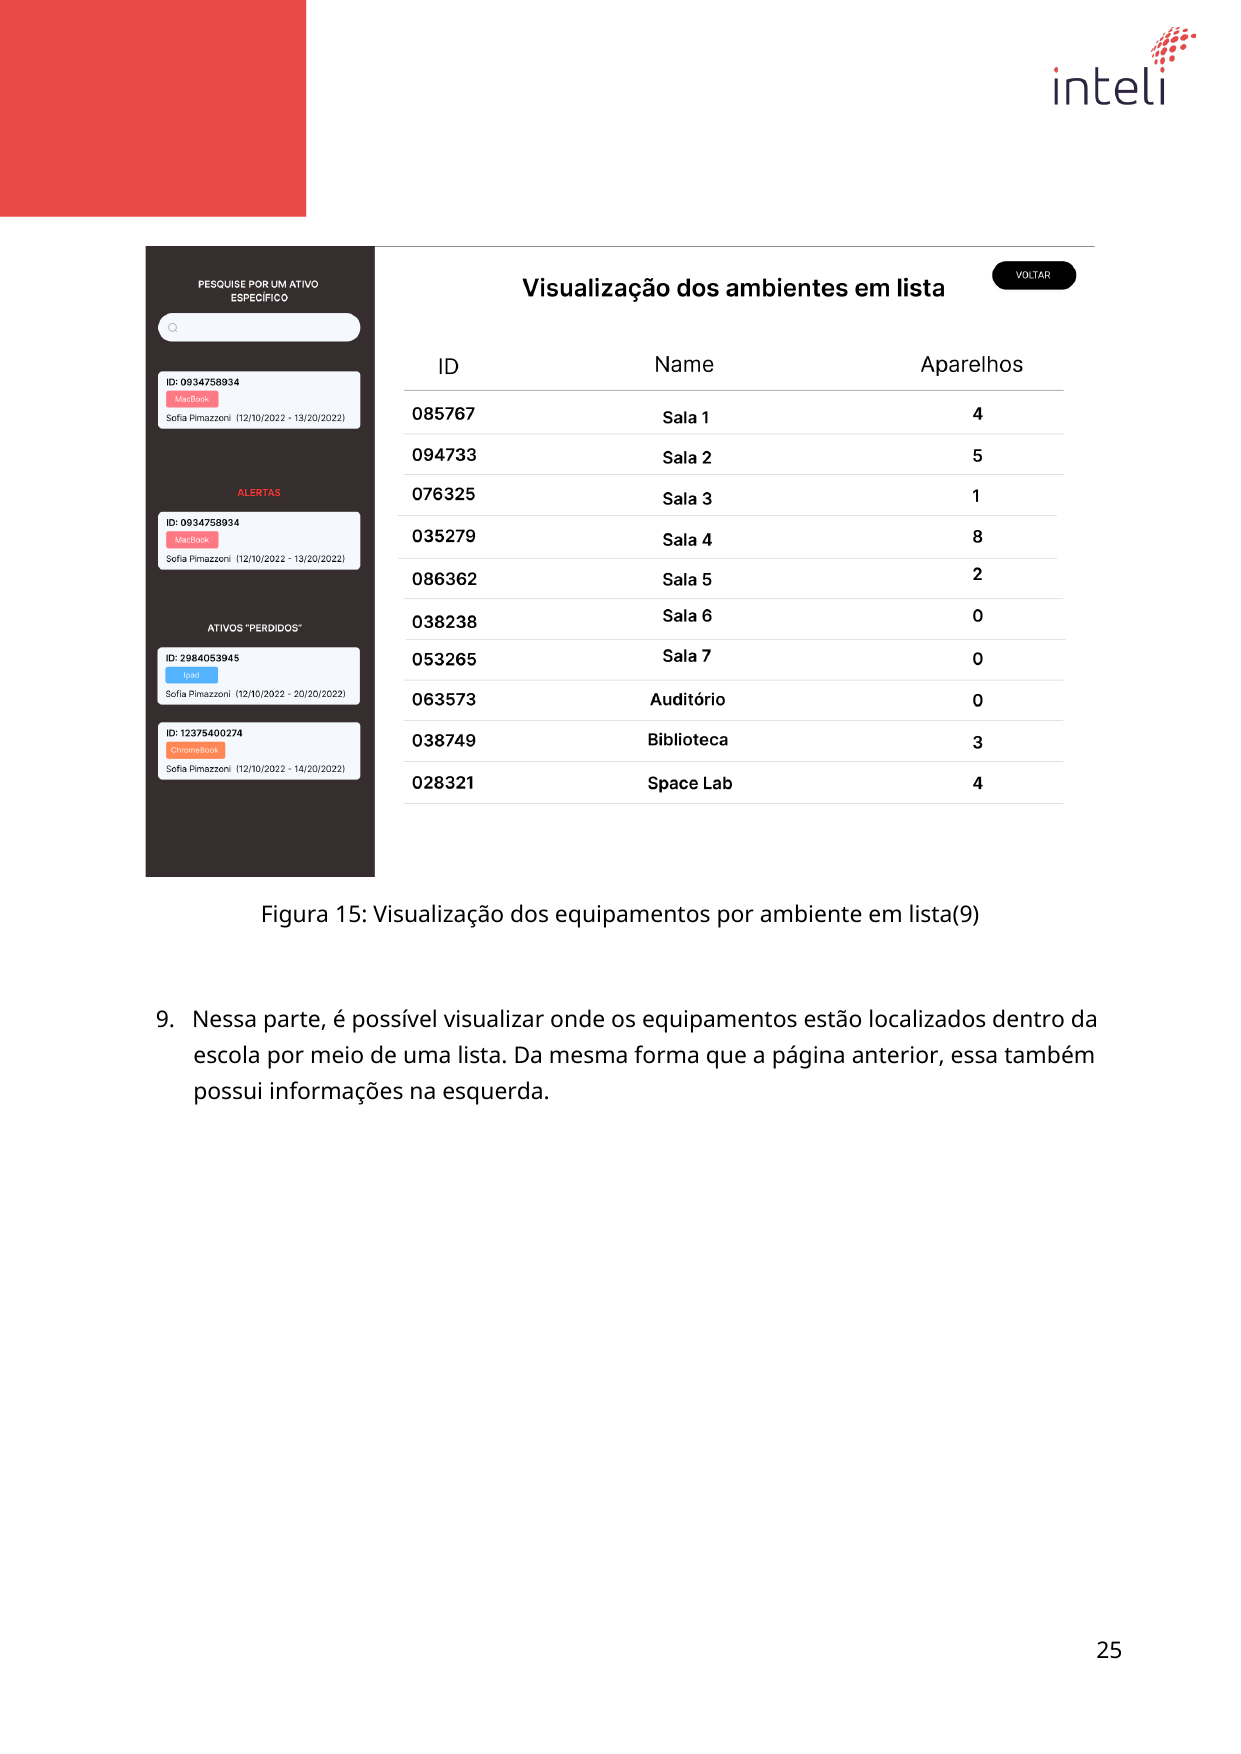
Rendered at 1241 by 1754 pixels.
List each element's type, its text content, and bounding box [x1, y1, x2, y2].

picture [1054, 27, 1197, 105]
picture [0, 0, 307, 217]
list Nessa parte, é possível visualizar onde os equipamentos estão localizados dentro da escola por meio de uma lista. Da mesma forma que a página anterior, essa também possui informações na esquerda. [156, 1003, 1122, 1106]
picture [145, 246, 1095, 877]
text Figura 15: Visualização dos equipamentos por ambiente em lista(9) [118, 898, 1122, 929]
